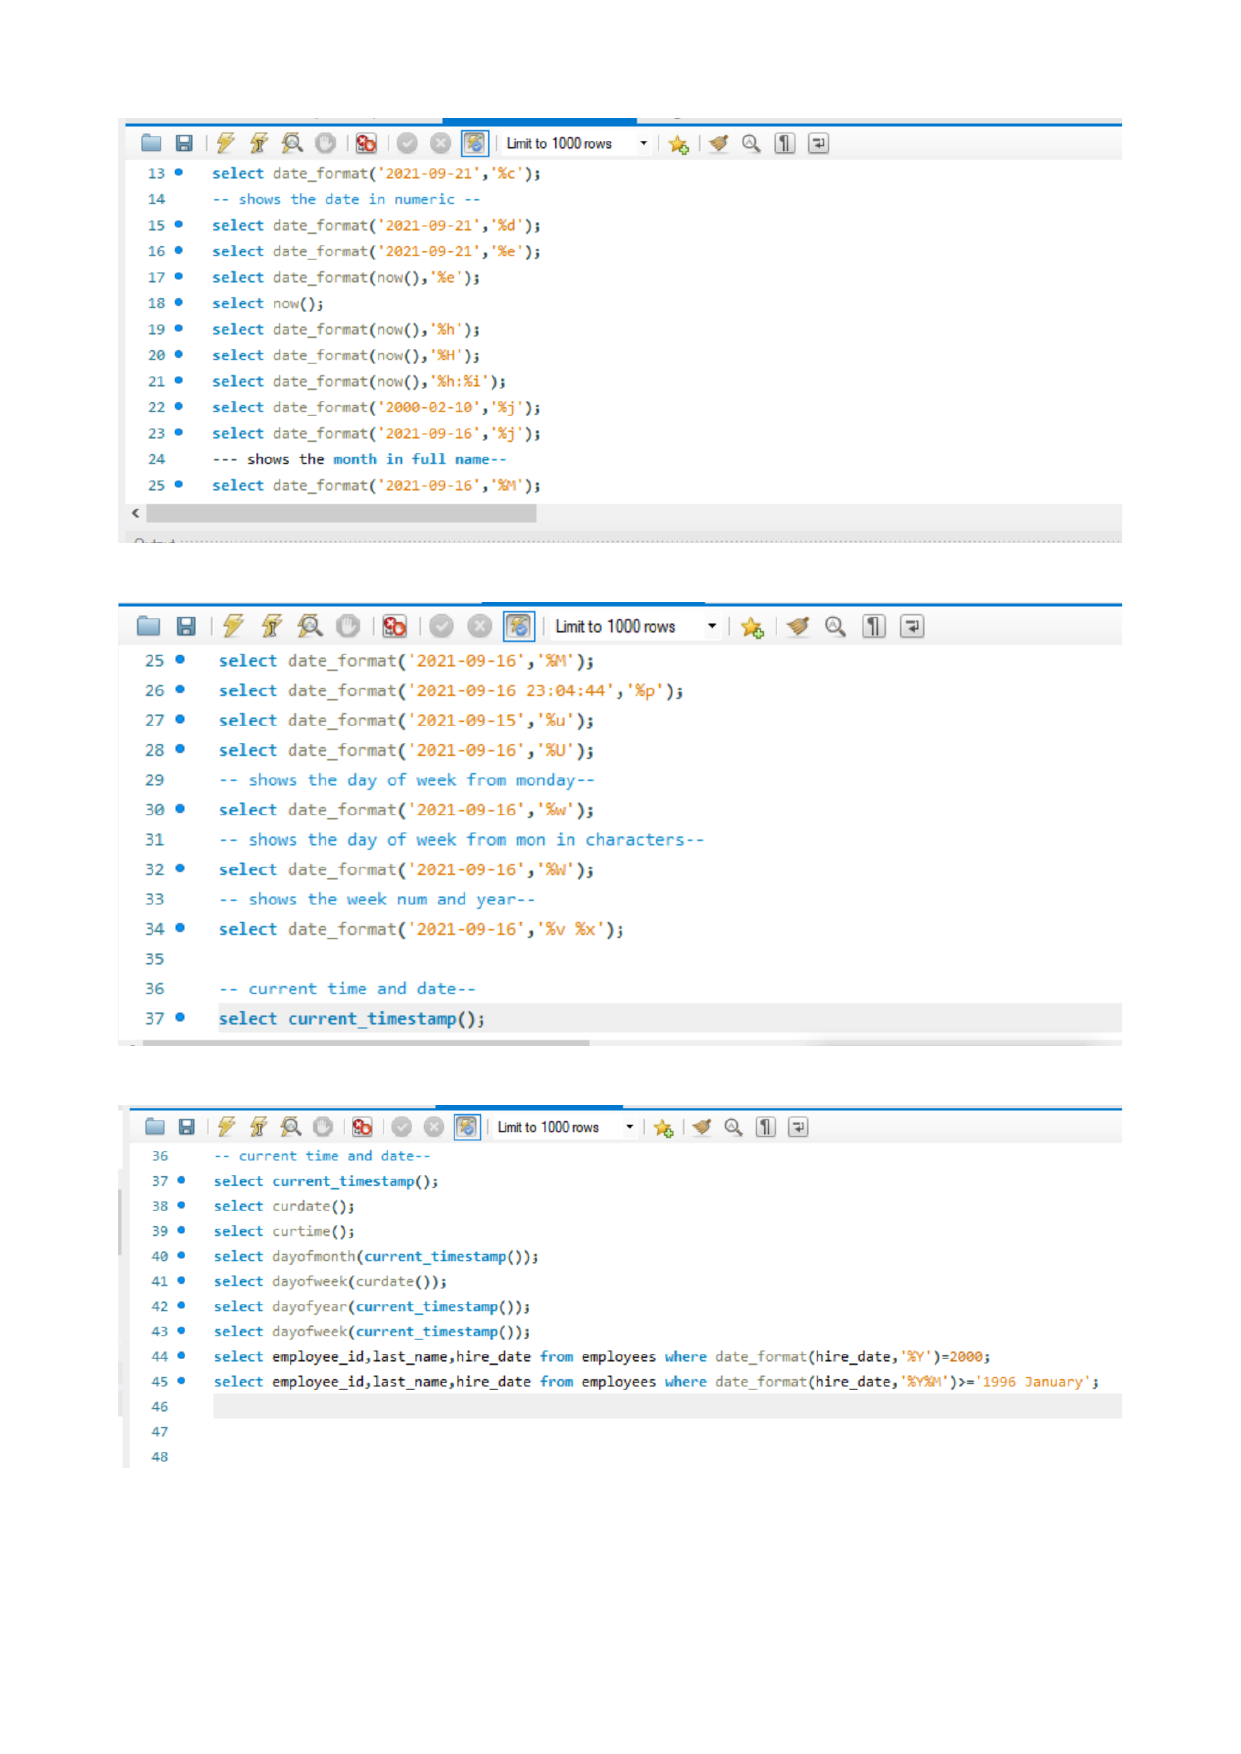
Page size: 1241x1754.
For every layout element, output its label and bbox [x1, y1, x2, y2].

picture [118, 118, 1123, 543]
picture [118, 602, 1123, 1046]
picture [118, 1105, 1123, 1468]
